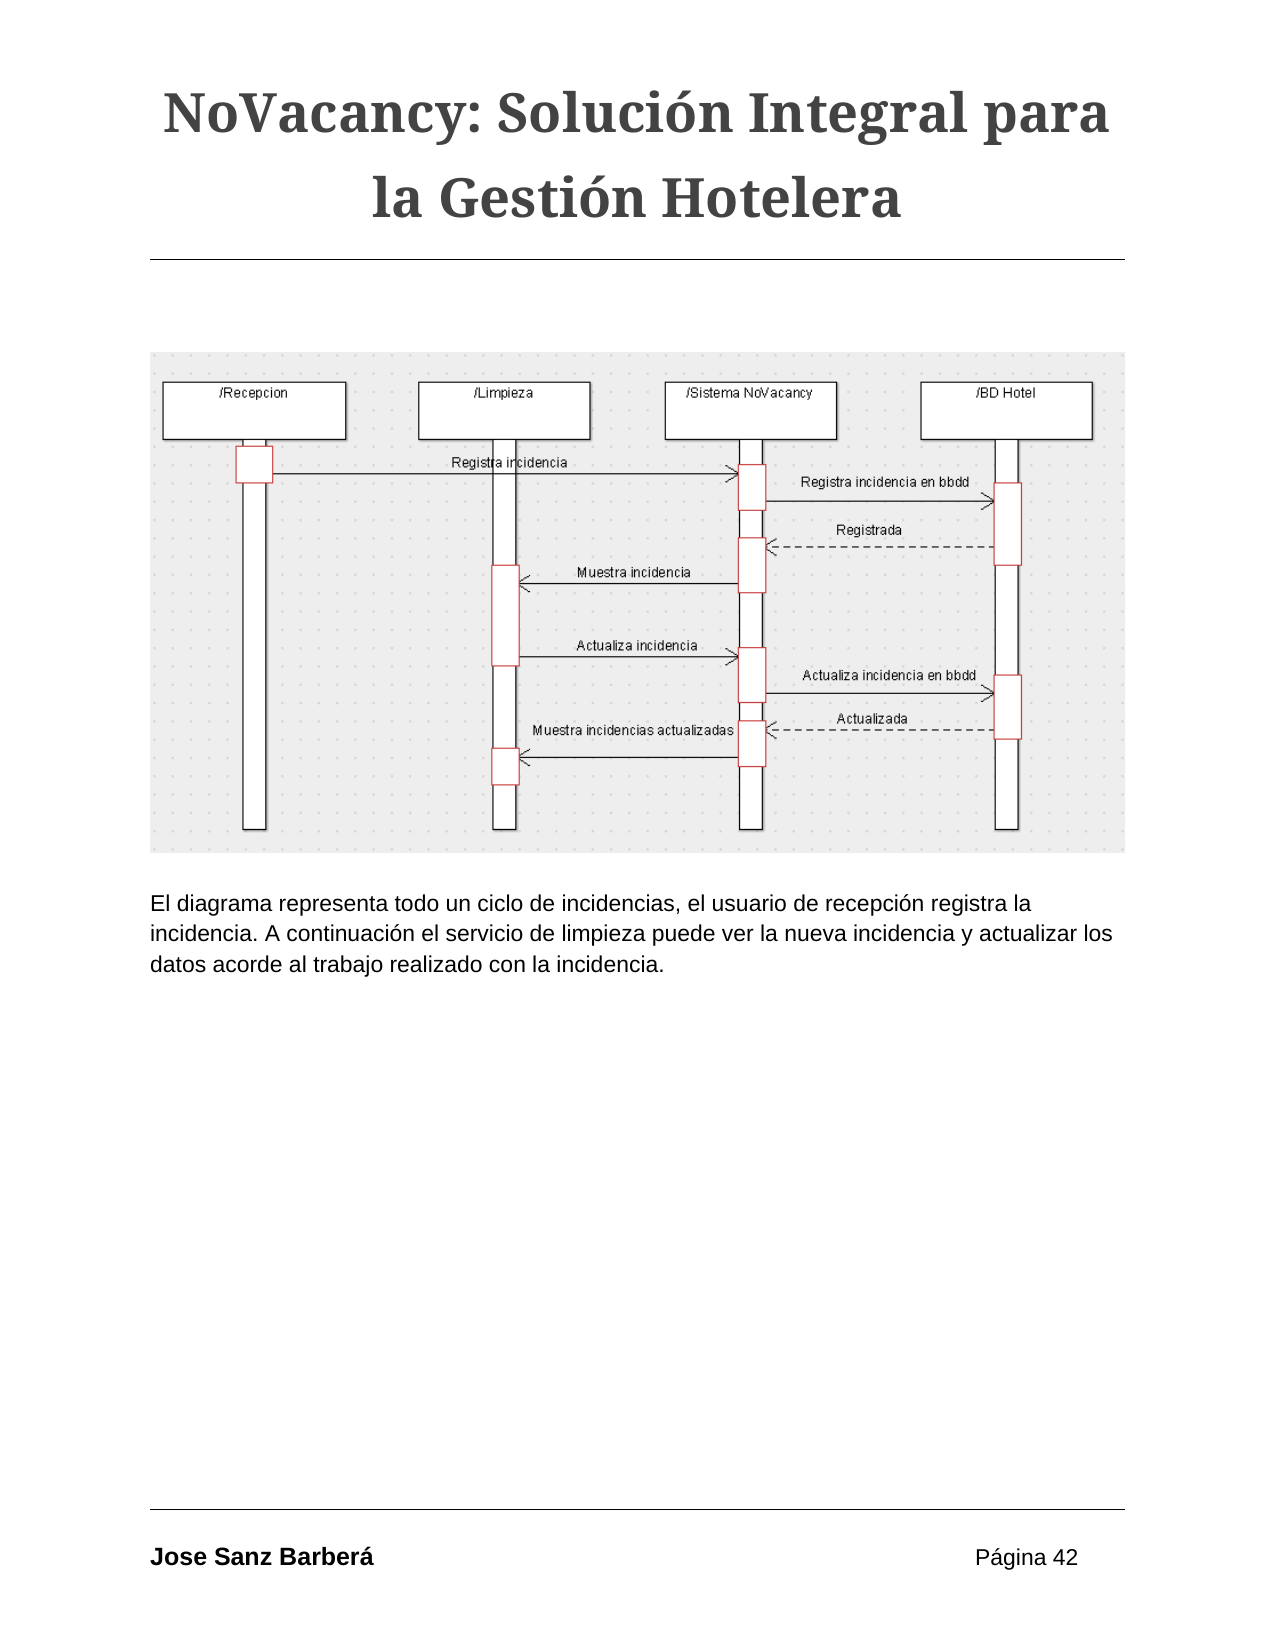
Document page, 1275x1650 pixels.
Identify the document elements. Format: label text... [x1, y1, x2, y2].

picture [150, 352, 1125, 853]
text El diagrama representa todo un ciclo de incidencias, el usuario de recepción registra la incidencia. A continuación el servicio de limpieza puede ver la nueva incidencia y actualizar los datos acorde al trabajo realizado con la incidencia. [150, 890, 1125, 977]
